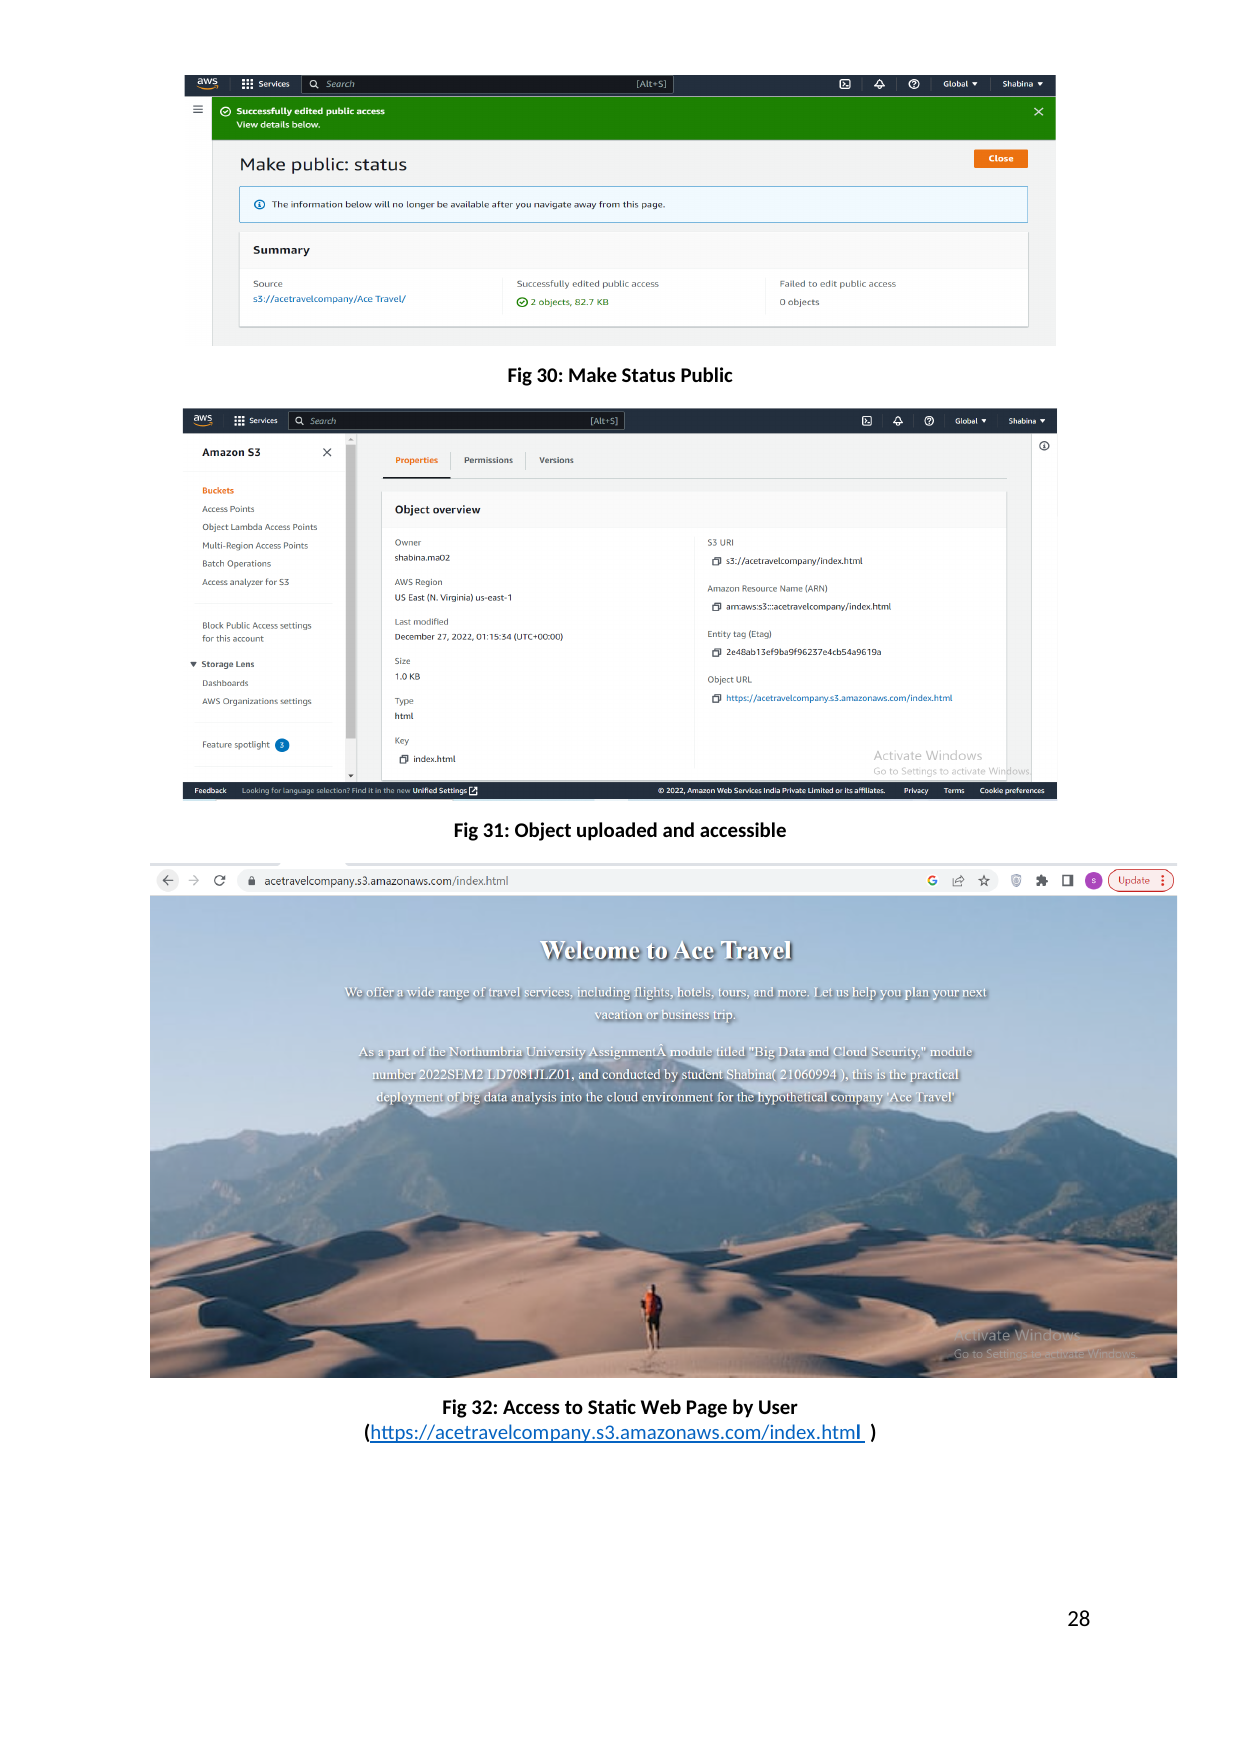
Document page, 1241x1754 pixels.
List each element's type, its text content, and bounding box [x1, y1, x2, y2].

text Fig 32: Access to Static Web Page by User (https://acetravelcompany.s3.amazonaws.com/index.html ) [150, 1394, 1090, 1445]
text Fig 30: Make Status Public [150, 362, 1090, 387]
text Fig 31: Object uploaded and accessible [150, 818, 1090, 843]
